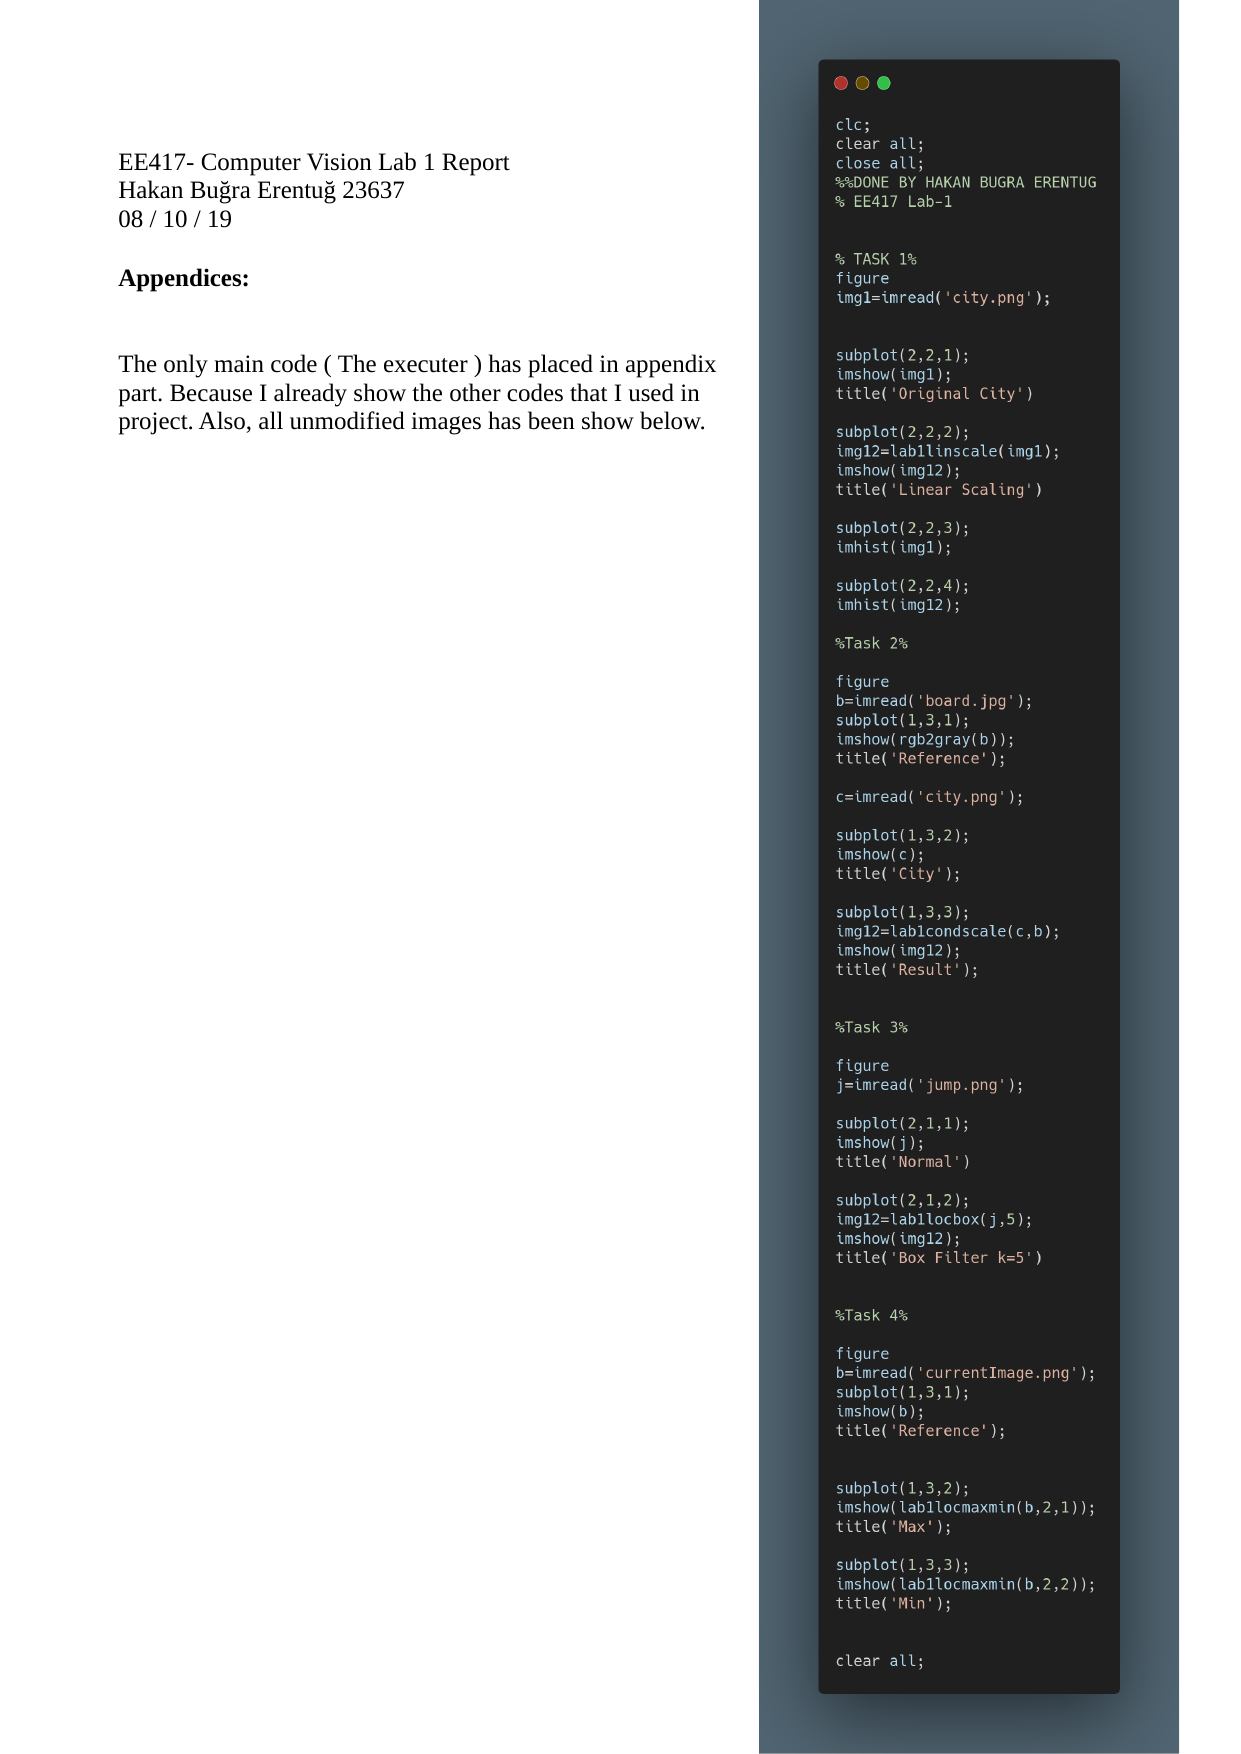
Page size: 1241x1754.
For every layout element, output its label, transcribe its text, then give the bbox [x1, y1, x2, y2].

text The only main code ( The executer ) has placed in appendix part. Because I already show the other codes that I used in project. Also, all unmodified images has been show below. [118, 349, 758, 435]
text Appendices: [118, 263, 758, 291]
picture [758, 0, 1180, 1754]
